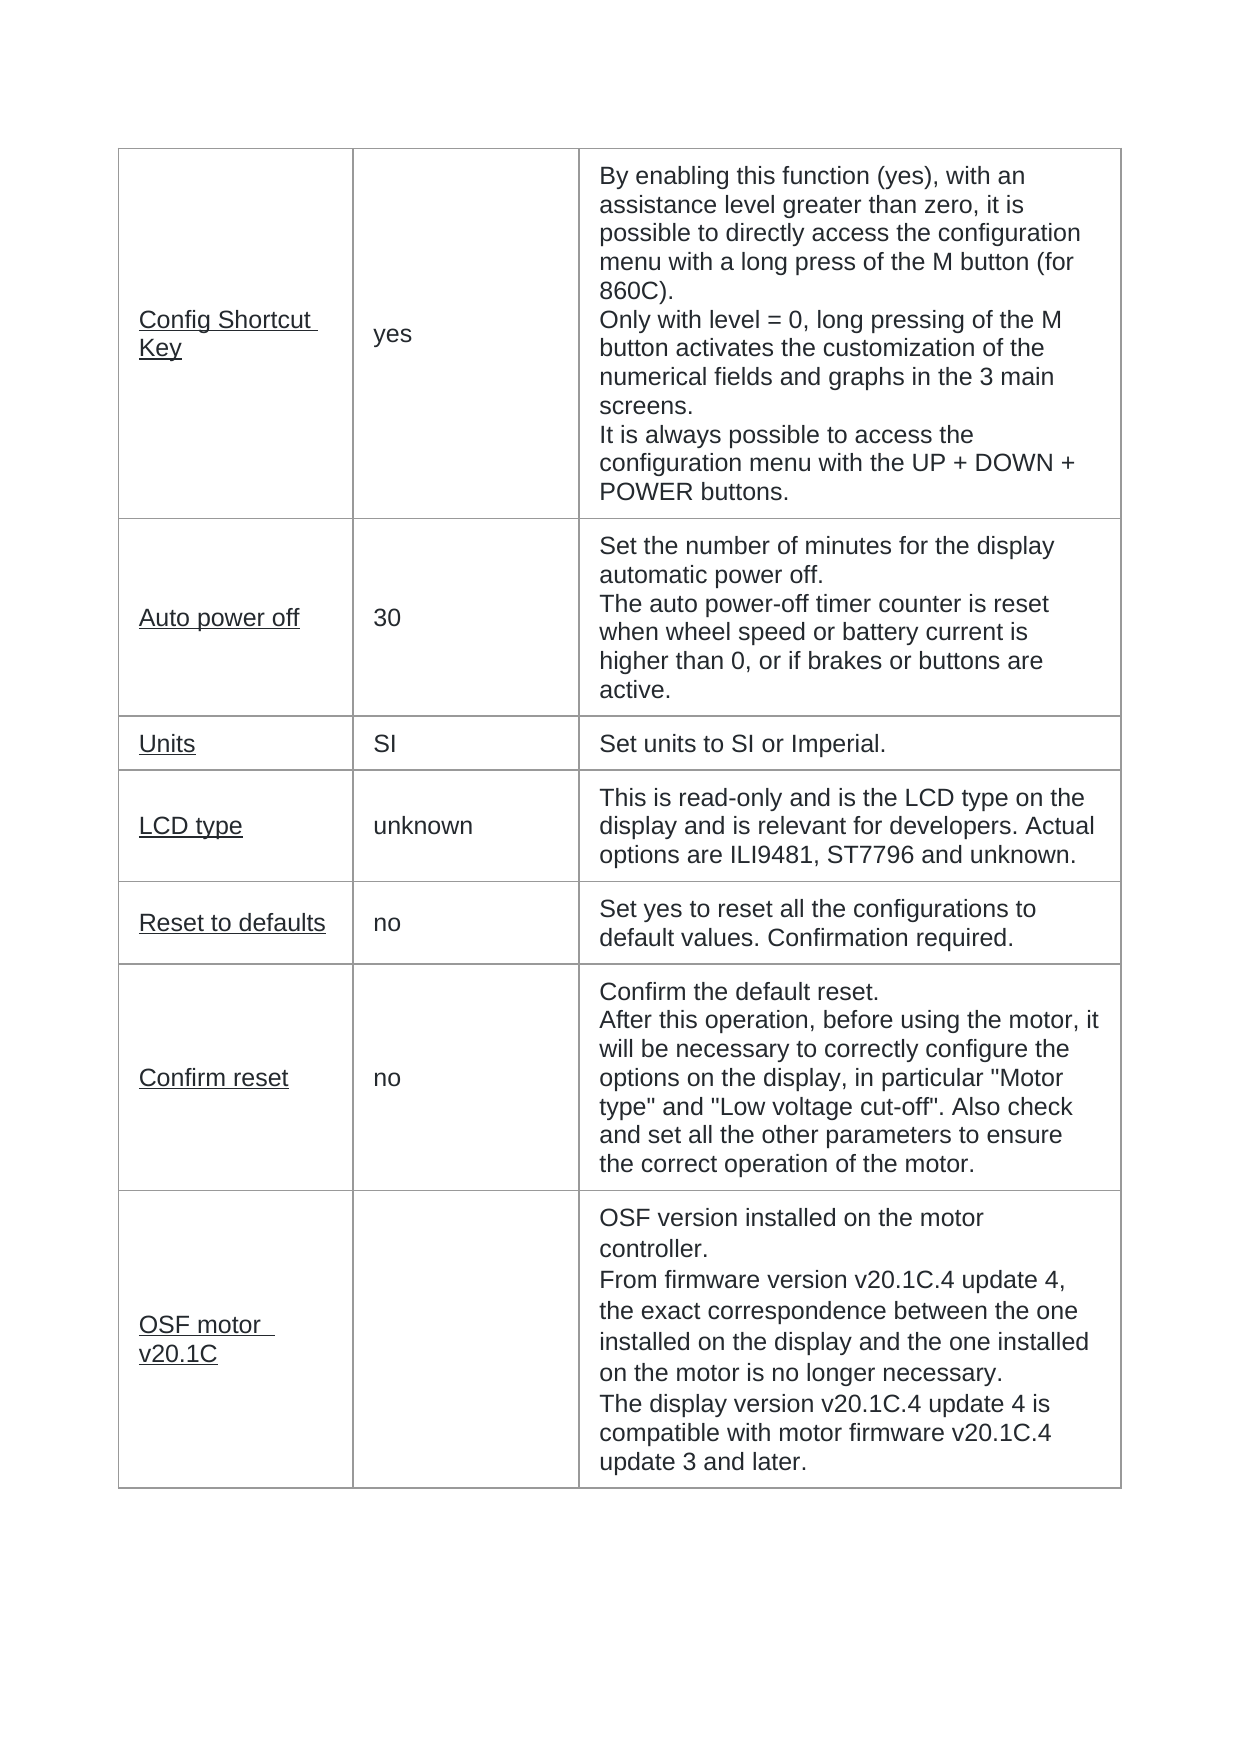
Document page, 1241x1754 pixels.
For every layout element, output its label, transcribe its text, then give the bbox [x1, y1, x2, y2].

table_cell OSF motor v20.1C [119, 1191, 352, 1487]
table_cell Config Shortcut Key [119, 149, 352, 518]
table_cell no [354, 882, 578, 963]
table_cell This is read-only and is the LCD type on the display and is relevant for developers. Actual options are ILI9481, ST7796 and unknown. [580, 771, 1120, 881]
table_cell LCD type [119, 771, 352, 881]
table_cell Confirm reset [119, 965, 352, 1189]
table_cell Set yes to reset all the configurations to default values. Confirmation required. [580, 882, 1120, 963]
table_cell Confirm the default reset. After this operation, before using the motor, it will be necessary to correctly configure the options on the display, in particular "Motor type" and "Low voltage cut-off". Also check and set all the other parameters to ensure the correct operation of the motor. [580, 965, 1120, 1189]
table_cell Units [119, 717, 352, 769]
table_cell 30 [354, 519, 578, 715]
table_cell yes [354, 149, 578, 518]
table_cell Auto power off [119, 519, 352, 715]
table_cell Set the number of minutes for the display automatic power off. The auto power-off timer counter is reset when wheel speed or battery current is higher than 0, or if brakes or buttons are active. [580, 519, 1120, 715]
table_cell [354, 1191, 578, 1487]
table_cell unknown [354, 771, 578, 881]
table_cell no [354, 965, 578, 1189]
table_cell SI [354, 717, 578, 769]
table_cell By enabling this function (yes), with an assistance level greater than zero, it is possible to directly access the configuration menu with a long press of the M button (for 860C). Only with level = 0, long pressing of the M button activates the customization of the numerical fields and graphs in the 3 main screens. It is always possible to access the configuration menu with the UP + DOWN + POWER buttons. [580, 149, 1120, 518]
table_cell Set units to SI or Imperial. [580, 717, 1120, 769]
table_cell OSF version installed on the motor controller. From firmware version v20.1C.4 update 4, the exact correspondence between the one installed on the display and the one installed on the motor is no longer necessary. The display version v20.1C.4 update 4 is compatible with motor firmware v20.1C.4 update 3 and later. [580, 1191, 1120, 1487]
table_cell Reset to defaults [119, 882, 352, 963]
